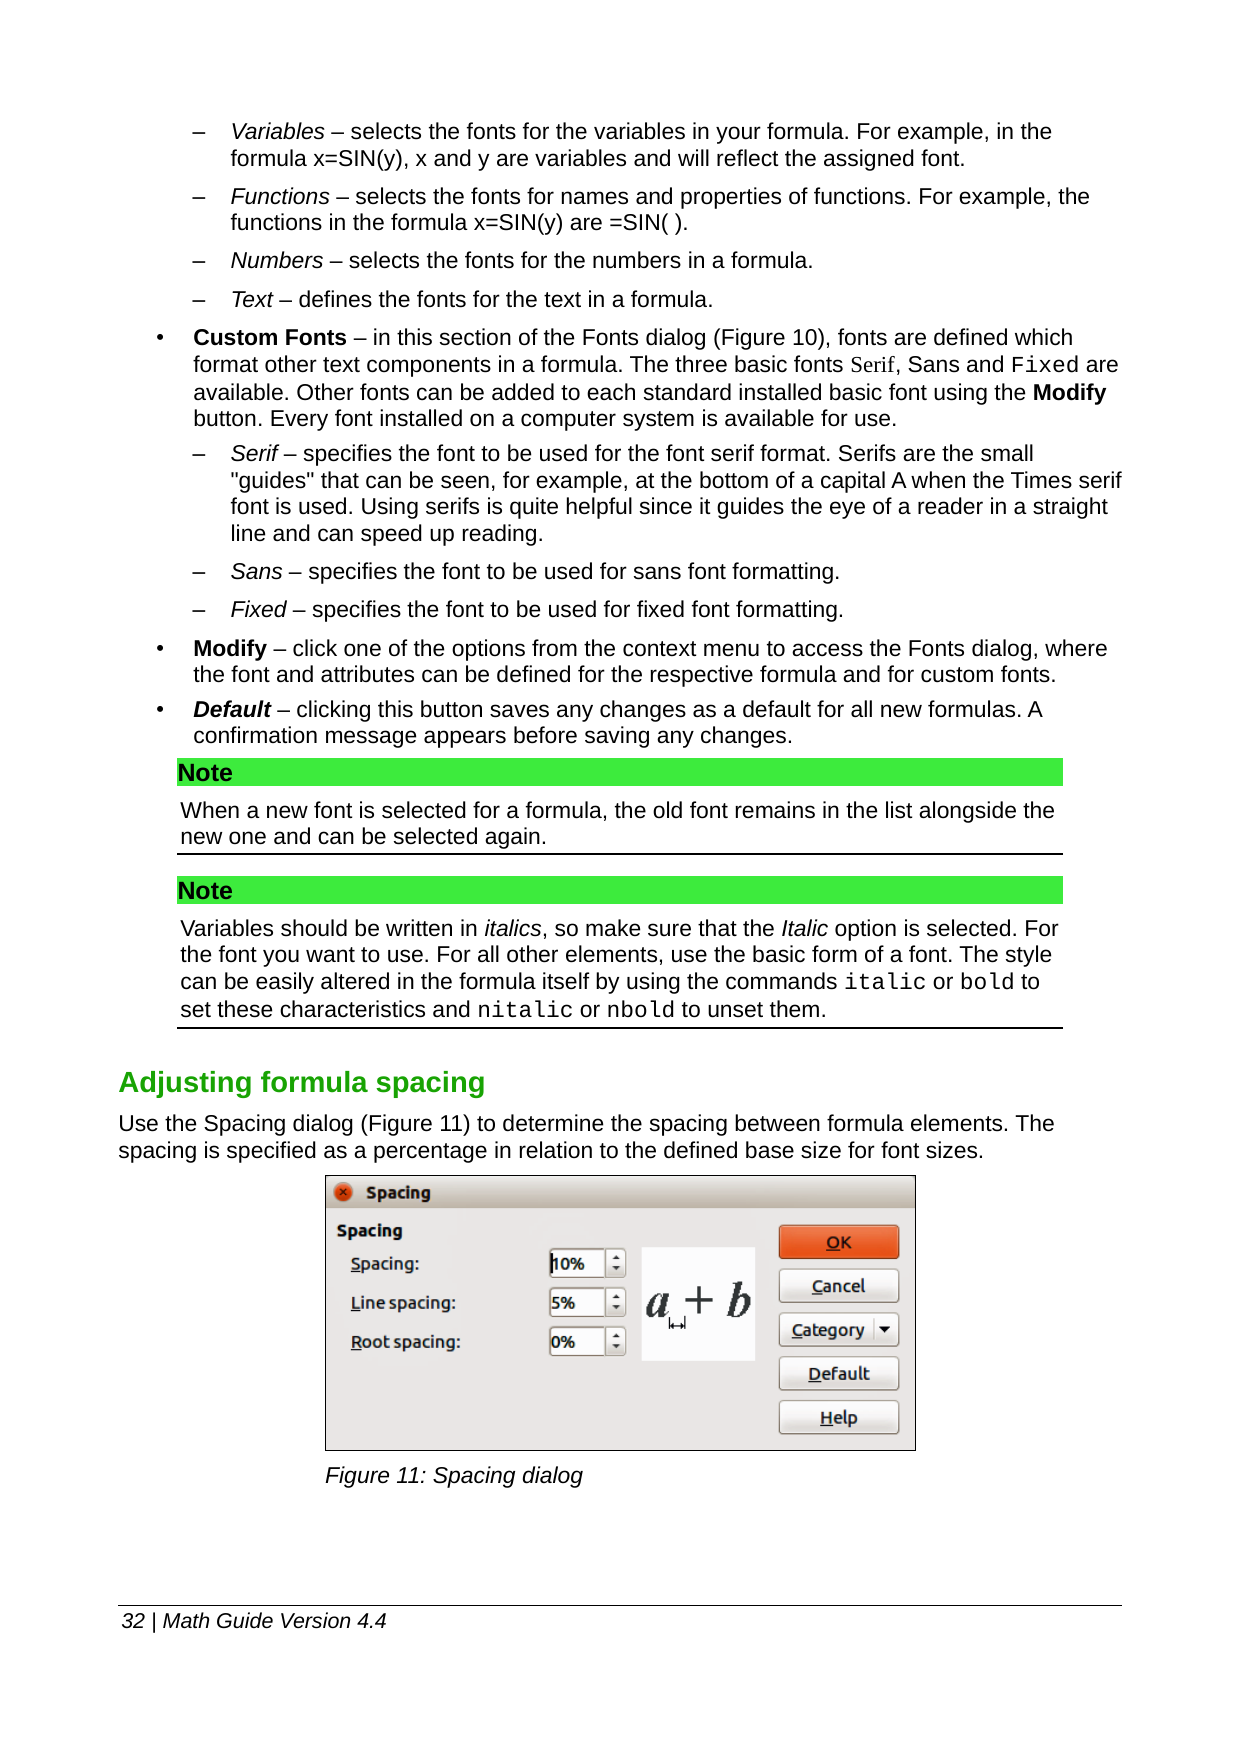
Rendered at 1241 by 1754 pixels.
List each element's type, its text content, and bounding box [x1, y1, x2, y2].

list Numbers – selects the fonts for the numbers in a formula. [192, 247, 1122, 274]
text When a new font is selected for a formula, the old font remains in the list alongside the new one and can be selected again. [177, 794, 1063, 853]
picture [326, 1176, 915, 1450]
list Default – clicking this button saves any changes as a default for all new formulas. A confirmation message appears before saving any changes. [156, 696, 1122, 749]
subtitle Adjusting formula spacing [118, 1065, 1122, 1098]
list Fixed – specifies the font to be used for fixed font formatting. [192, 596, 1122, 622]
list Custom Fonts – in this section of the Fonts dialog (Figure 10), fonts are defined which format other text components in a formula. The three basic fonts Serif, Sans and Fixed are available. Other fonts can be added to each standard installed basic font using the Modify button. Every font installed on a computer system is available for use. [156, 324, 1122, 432]
list Serif – specifies the font to be used for the font serif format. Serifs are the small "guides" that can be seen, for example, at the bottom of a capital A when the Times serif font is used. Using serifs is quite helpful since it guides the eye of a reader in a straight line and can speed up reading. [192, 440, 1122, 546]
list Variables – selects the fonts for the variables in your formula. For example, in the formula x=SIN(y), x and y are variables and will reflect the assigned font. [192, 118, 1122, 171]
subtitle Note [177, 758, 1063, 786]
subtitle Note [177, 876, 1063, 904]
text Variables should be written in italics, so make sure that the Italic option is selected. For the font you want to use. For all other elements, use the basic form of a font. The style can be easily altered in the formula itself by using the commands italic or bold to set these characteristics and nitalic or nbold to unset them. [177, 912, 1063, 1027]
list Sans – specifies the font to be used for sans font formatting. [192, 558, 1122, 584]
text Figure 11: Spacing dialog [325, 1462, 915, 1489]
list Functions – selects the fonts for names and properties of functions. For example, the functions in the formula x=SIN(y) are =SIN( ). [192, 183, 1122, 236]
list Text – defines the fonts for the text in a formula. [192, 286, 1122, 312]
text Use the Spacing dialog (Figure 11) to determine the spacing between formula elements. The spacing is specified as a percentage in relation to the defined base size for font sizes. [118, 1110, 1122, 1163]
list Modify – click one of the options from the context menu to access the Fonts dialog, where the font and attributes can be defined for the respective formula and for custom fonts. [156, 634, 1122, 687]
